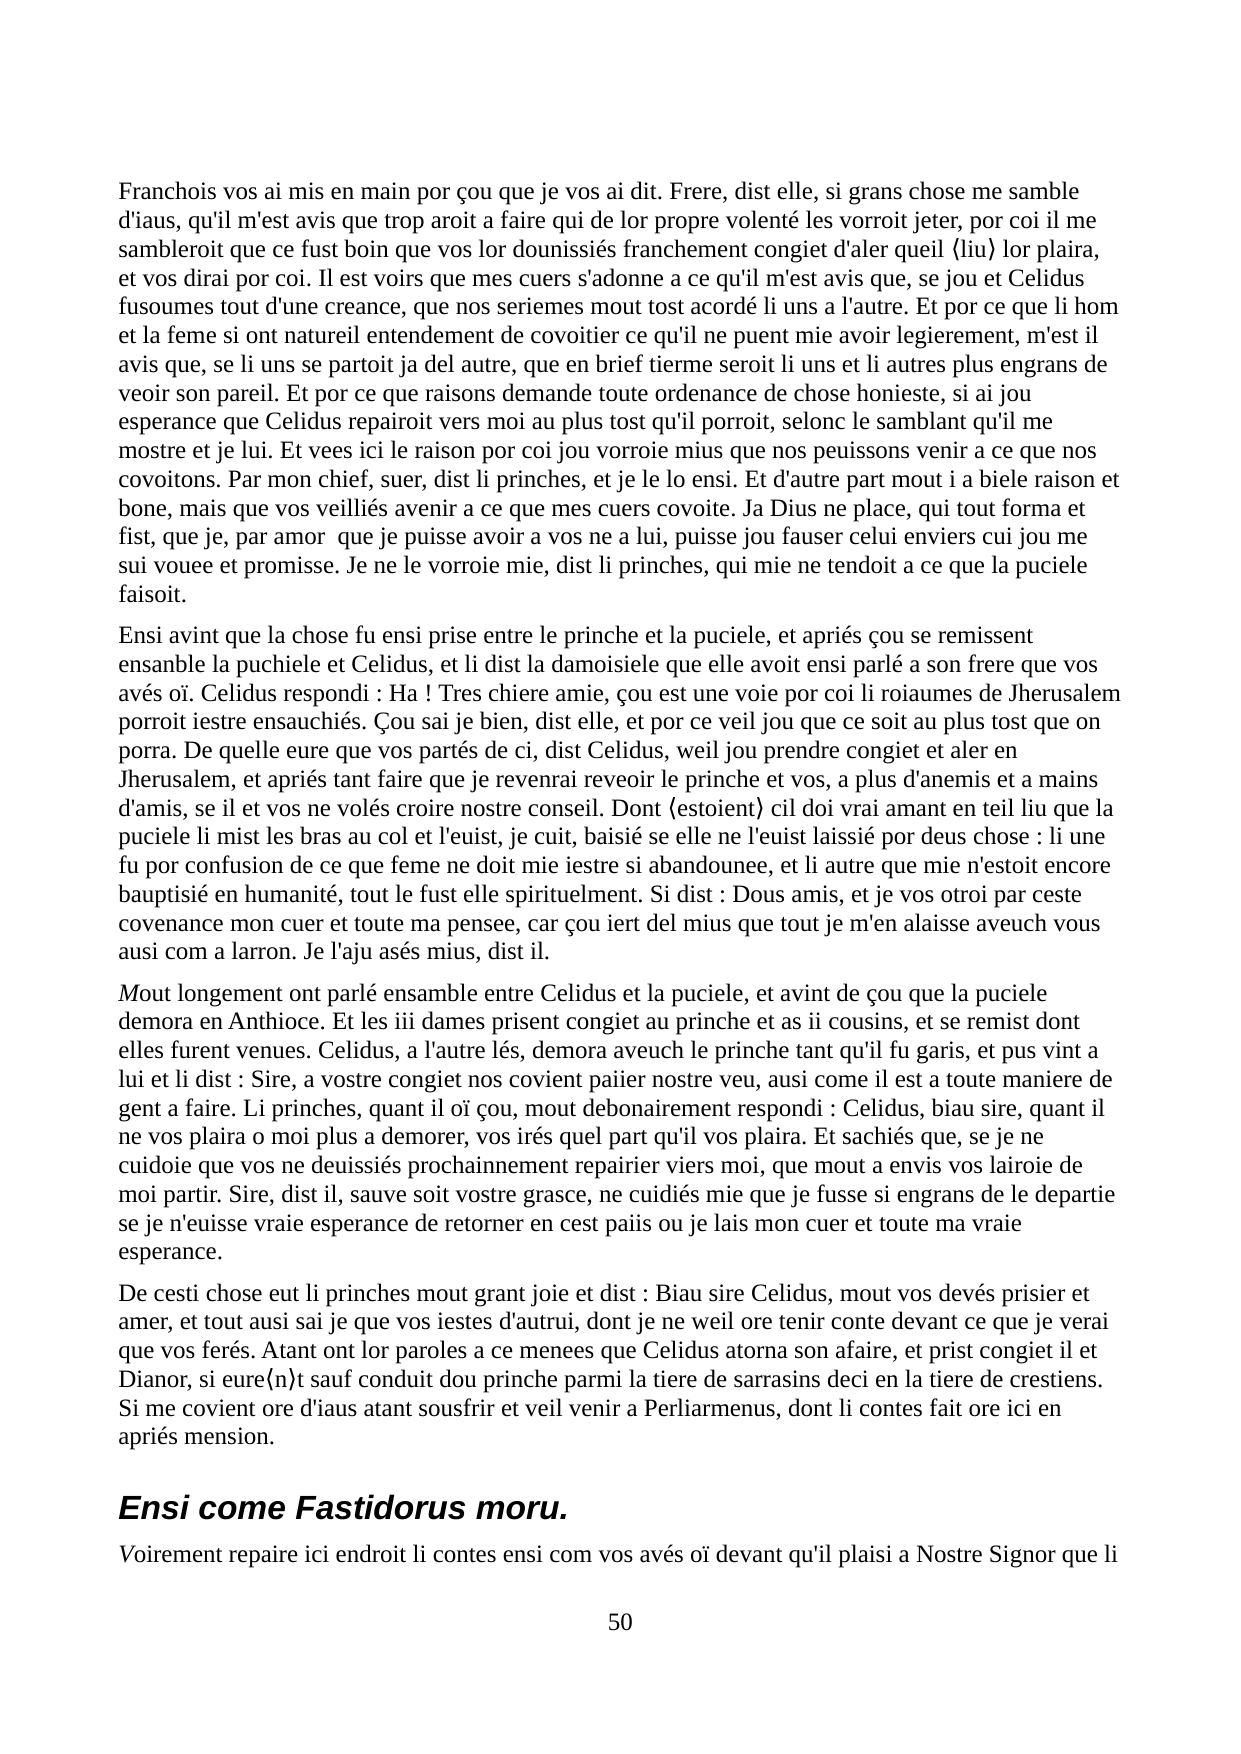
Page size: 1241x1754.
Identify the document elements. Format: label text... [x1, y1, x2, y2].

text ausi come je vos laissai a dire, vint a l'empire por ce que Fastidorus n'avoit hoir de sa char. Cil qui mie n'ert de mal widiés pensa a la pute rachinne dont il ne se peut ou ne veut retraire. Por coi il avint que dede⟨n⟩s le mois qu'il fu aseurés des barons de l'empire, que tous ciaus qu'il avoit trovés en offisse, il demist et remist autres teus com il seut bien qu'il seroie⟨n⟩t de son acort. Et qu'en avint ? Li empires fu a ce menés que tuit li osfissial, en queil maniere que il peurent avoir deniers, fust a tort u a droit, tout aportoient au tresor de l'empereour. Vees ici empire bienvenut, que nus ne se puet chevir dedens Rome de loial marchandisse ne de loia⟨l⟩ aquest, si que par tout baras et trecherie fu si au desus q⟨ue⟩ droitere et loiautés aloit mendiant tout autresi conme elle fait maintenant en aucuns lius ou je bien diroie, et tout p⟨ar⟩ defaute de boin signor. Et por ce que chascuns preudom puet bien savoir se je di verité, ⟨m’en vueil je] V3, B, X2; je maintenant (G) taire atant⟩. Si avint a celui termine a Rome que li preudome anchien et les bones dames de bone vie et les puciles de valor, qui cure n'avoient de vilonie, li jouenciel, qui de naturel entendement se voloient metre au bien faire, et li mal ordené, qui ne chaçoient fors hustin et laidire tous ciaus [118, 1446, 1122, 1561]
text De cesti chose eut li prinches mout grant joie et dist : Biau sire Celidus, mout vos devés prisier et amer, et tout ausi sai je que vos iestes d'autrui, dont je ne weil ore tenir conte devant ce que je verai que vos ferés. Atant ont lor paroles a ce menees que Celidus atorna son afaire, et prist congiet il et Dianor, si eure⟨n⟩t sauf conduit dou prinche parmi la tiere de sarrasins deci en la tiere de crestiens. Si me covient ore d'iaus atant sousfrir et veil venir a Perliarmenus, dont li contes fait ore ici en apriés mension. [118, 1105, 1122, 1278]
text Mout longement ont parlé ensamble entre Celidus et la puciele, et avint de çou que la puciele demora en Anthioce. Et les iii dames prisent congiet au prinche et as ii cousins, et se remist dont elles furent venues. Celidus, a l'autre lés, demora aveuch le prinche tant qu'il fu garis, et pus vint a lui et li dist : Sire, a vostre congiet nos covient paiier nostre veu, ausi come il est a toute maniere de gent a faire. Li prinches, quant il oï çou, mout debonairement respondi : Celidus, biau sire, quant il ne vos plaira o moi plus a demorer, vos irés quel part qu'il vos plaira. Et sachiés que, se je ne cuidoie que vos ne deuissiés prochainnement repairier viers moi, que mout a envis vos lairoie de moi partir. Sire, dist il, sauve soit vostre grasce, ne cuidiés mie que je fusse si engrans de le departie se je n'euisse vraie esperance de retorner en cest paiis ou je lais mon cuer et toute ma vraie esperance. [118, 805, 1122, 1093]
text Ensi avint que la chose fu ensi prise entre le prinche et la puciele, et apriés çou se remissent ensanble la puchiele et Celidus, et li dist la damoisiele que elle avoit ensi parlé a son frere que vos avés oï. Celidus respondi : Ha ! Tres chiere amie, çou est une voie por coi li roiaumes de Jherusalem porroit iestre ensauchiés. Çou sai je bien, dist elle, et por ce veil jou que ce soit au plus tost que on porra. De quelle eure que vos partés de ci, dist Celidus, weil jou prendre congiet et aler en Jherusalem, et apriés tant faire que je revenrai reveoir le prinche et vos, a plus d'anemis et a mains d'amis, se il et vos ne volés croire nostre conseil. Dont ⟨estoient⟩ cil doi vrai amant en teil liu que la puciele li mist les bras au col et l'euist, je cuit, baisié se elle ne l'euist laissié por deus chose : li une fu por confusion de ce que feme ne doit mie iestre si abandounee, et li autre que mie n'estoit encore bauptisié en humanité, tout le fust elle spirituelment. Si dist : Dous amis, et je vos otroi par ceste covenance mon cuer et toute ma pensee, car çou iert del mius que tout je m'en alaisse aveuch vous ausi com a larron. Je l'aju asés mius, dist il. [118, 448, 1122, 793]
text Voirement repaire ici endroit li contes ensi com vos avés oï devant qu'il plaisi a Nostre Signor que li preudome vont sovent a la mort plus tost que ne font cil de cui on se sousferoit asés, tout autresi conme jou ai conté de Fastidorus, qui asés novielement morut. Pus que li bons emperere se fu mis hors de son empire, Peliarmenus, [118, 1319, 1122, 1434]
subtitle Ensi come Fastidorus moru. [118, 1290, 1122, 1319]
text Par mon chief, dist la puciele, li afaire ne va se bien hautement non. Et je, dist elle, en doi mout loer celui qui tous nos fist a s'ymage. Mout ont parlé li un avant et li autre arriere, mais en la fin li prinches mist la puciele a conseil et li dist : Ma tres chiere serour, je me fie en vos, car ces ii Franchois vos ai mis en main por çou que je vos ai dit. Frere, dist elle, si grans chose me samble d'iaus, qu'il m'est avis que trop aroit a faire qui de lor propre volenté les vorroit jeter, por coi il me sambleroit que ce fust boin que vos lor dounissiés franchement congiet d'aler queil ⟨liu⟩ lor plaira, et vos dirai por coi. Il est voirs que mes cuers s'adonne a ce qu'il m'est avis que, se jou et Celidus fusoumes tout d'une creance, que nos seriemes mout tost acordé li uns a l'autre. Et por ce que li hom et la feme si ont natureil entendement de covoitier ce qu'il ne puent mie avoir legierement, m'est il avis que, se li uns se partoit ja del autre, que en brief tierme seroit li uns et li autres plus engrans de veoir son pareil. Et por ce que raisons demande toute ordenance de chose honieste, si ai jou esperance que Celidus repairoit vers moi au plus tost qu'il porroit, selonc le samblant qu'il me mostre et je lui. Et vees ici le raison por coi jou vorroie mius que nos peuissons venir a ce que nos covoitons. Par mon chief, suer, dist li prinches, et je le lo ensi. Et d'autre part mout i a biele raison et bone, mais que vos veilliés avenir a ce que mes cuers covoite. Ja Dius ne place, qui tout forma et fist, que je, par amor que je puisse avoir a vos ne a lui, puisse jou fauser celui enviers cui jou me sui vouee et promisse. Je ne le vorroie mie, dist li prinches, qui mie ne tendoit a ce que la puciele faisoit. [118, 176, 1122, 435]
